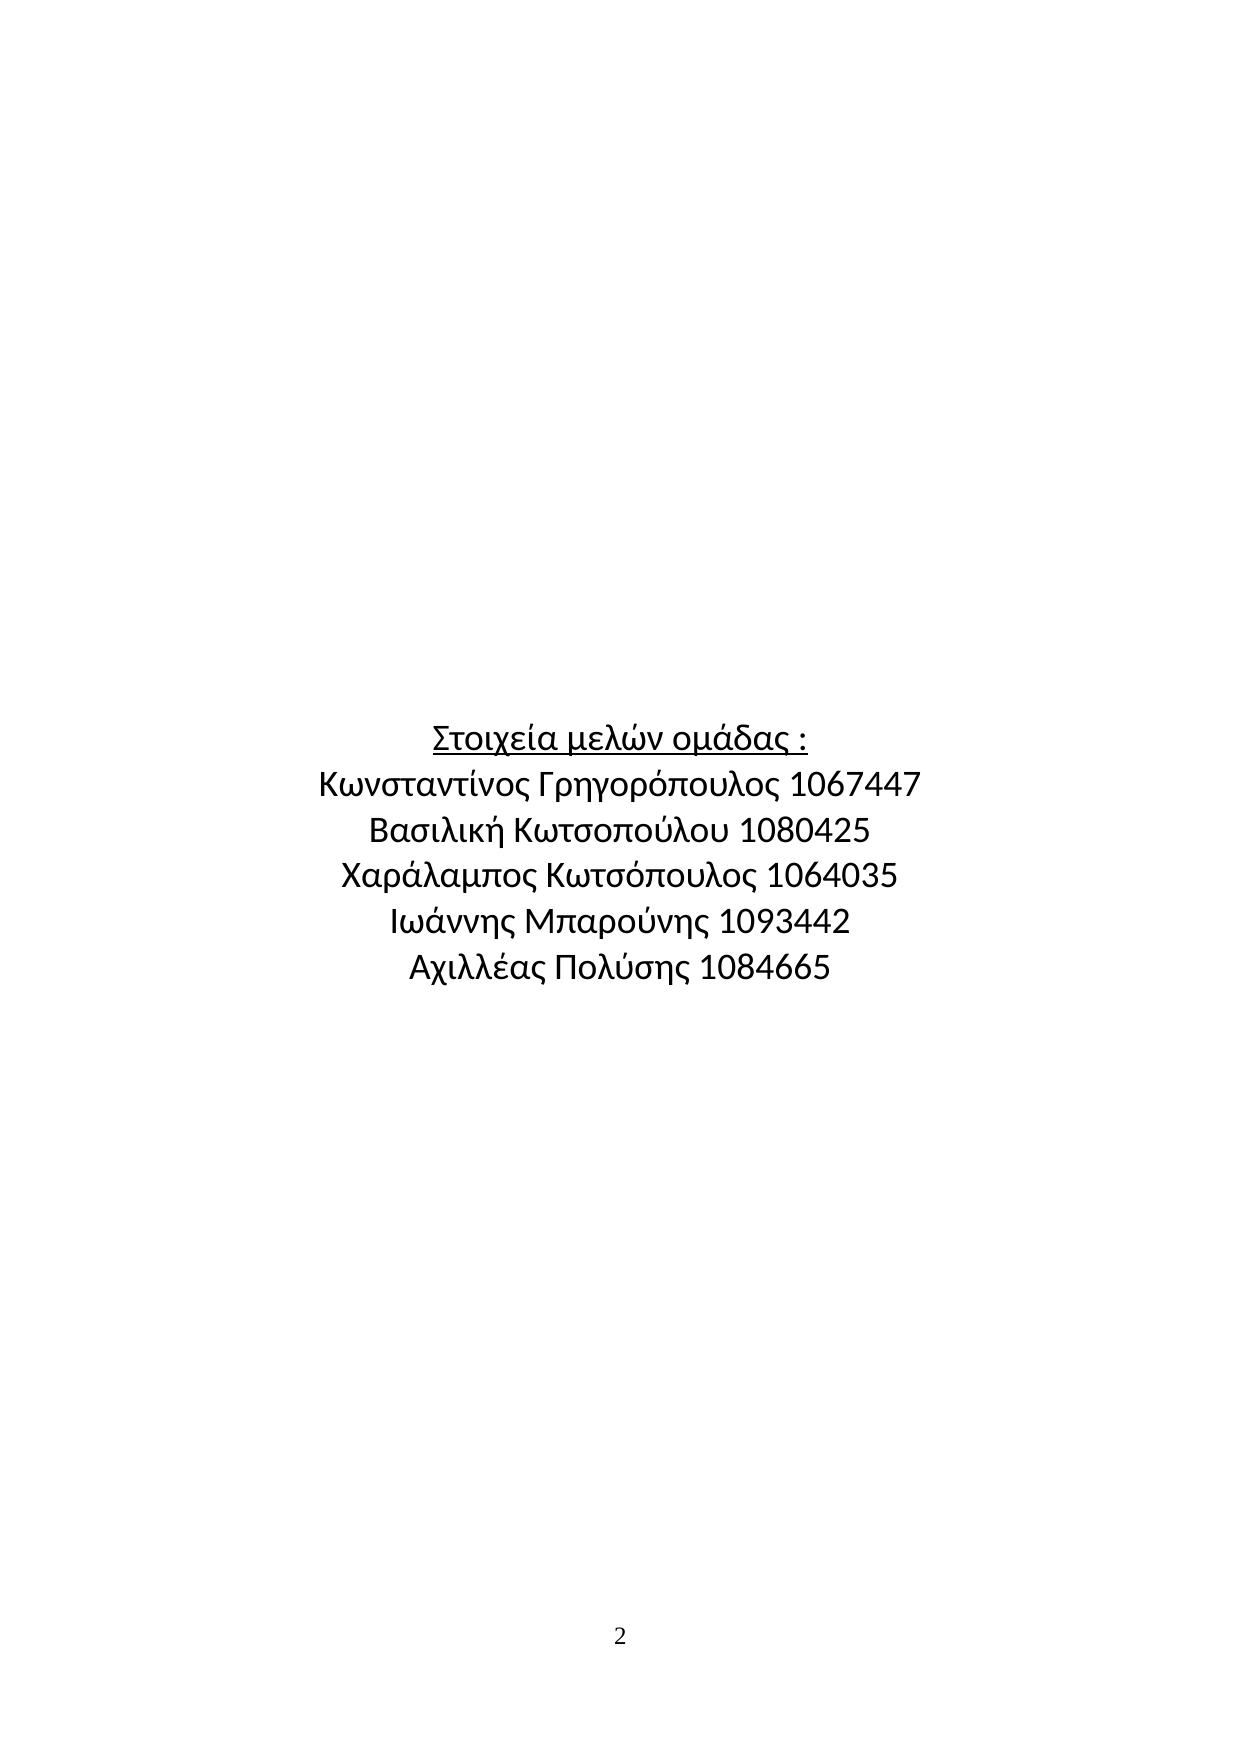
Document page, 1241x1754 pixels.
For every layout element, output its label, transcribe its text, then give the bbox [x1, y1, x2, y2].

text Βασιλική Κωτσοπούλου 1080425 [118, 806, 1122, 851]
text Κωνσταντίνος Γρηγορόπουλος 1067447 [118, 760, 1122, 806]
text Αχιλλέας Πολύσης 1084665 [118, 943, 1122, 989]
text Ιωάννης Μπαρούνης 1093442 [118, 897, 1122, 943]
text Στοιχεία μελών ομάδας : [118, 714, 1122, 760]
text Χαράλαμπος Κωτσόπουλος 1064035 [118, 851, 1122, 897]
